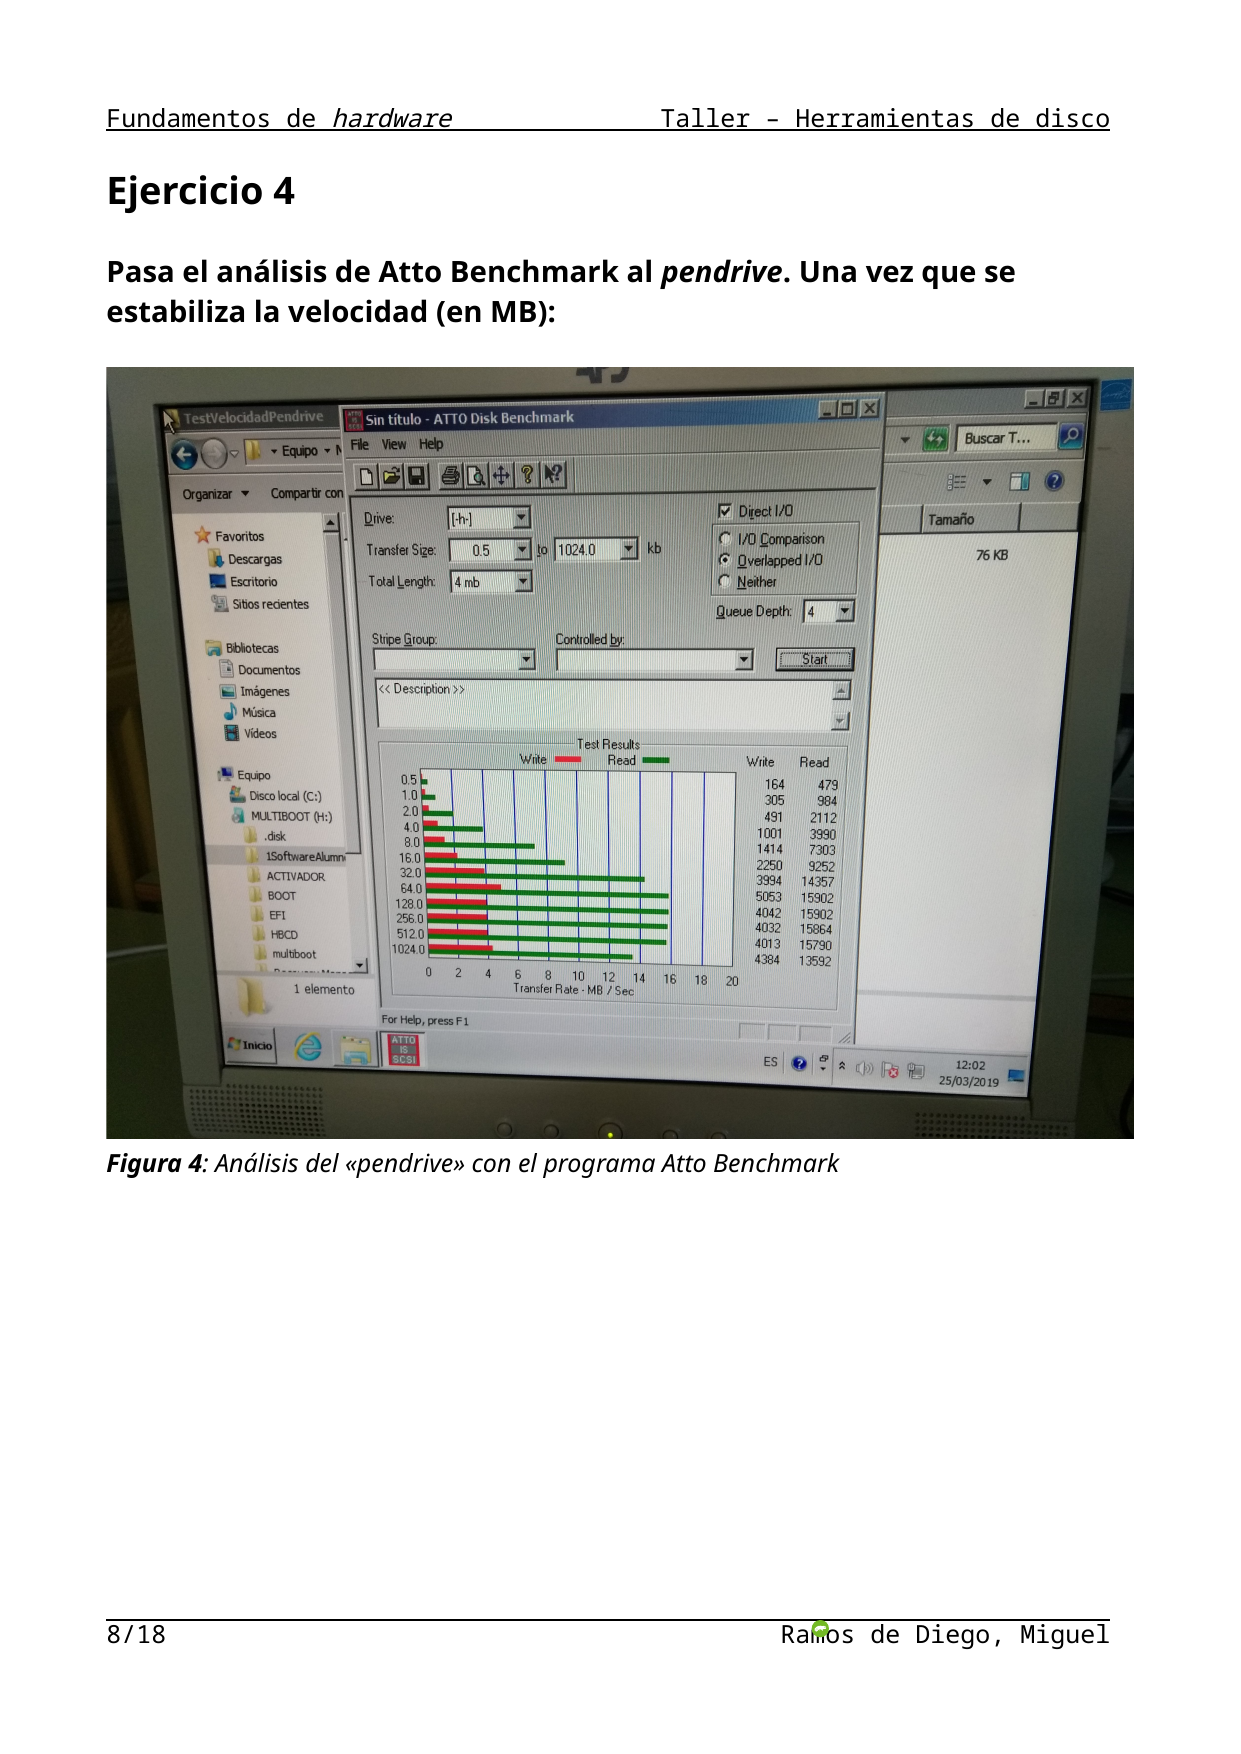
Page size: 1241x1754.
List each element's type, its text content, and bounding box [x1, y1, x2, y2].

subtitle Pasa el análisis de Atto Benchmark al pendrive. Una vez que se estabiliza la velocidad (en MB): [106, 251, 1134, 331]
subtitle Ejercicio 4 [106, 164, 1134, 216]
text Figura 4: Análisis del «pendrive» con el programa Atto Benchmark [106, 1139, 1134, 1180]
picture [106, 367, 1134, 1139]
